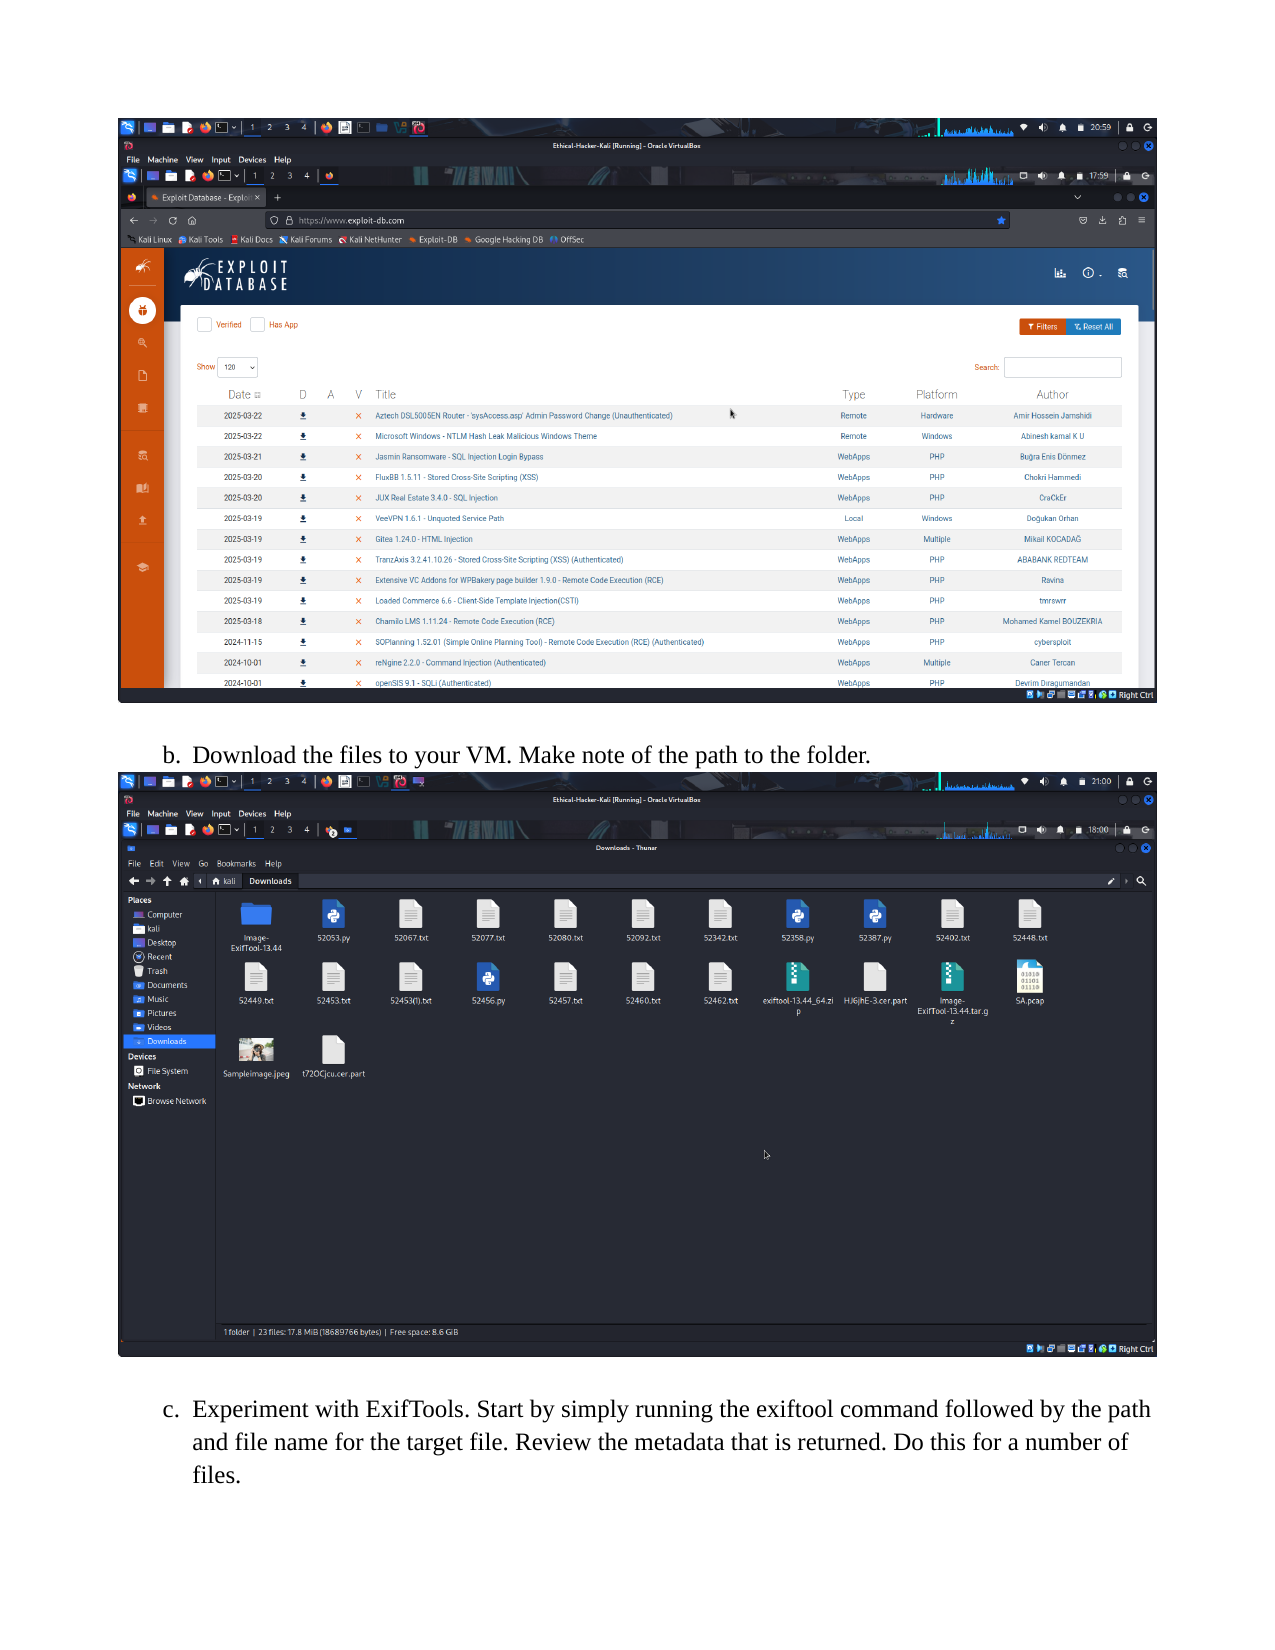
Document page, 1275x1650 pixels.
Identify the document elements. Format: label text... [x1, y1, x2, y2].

picture [118, 772, 1157, 1357]
list Experiment with ExifTools. Start by simply running the exiftool command followed by the path and file name for the target file. Review the metadata that is returned. Do this for a number of files. [162, 1394, 1157, 1489]
picture [118, 118, 1157, 703]
list Download the files to your VM. Make note of the path to the folder. [162, 740, 1157, 768]
